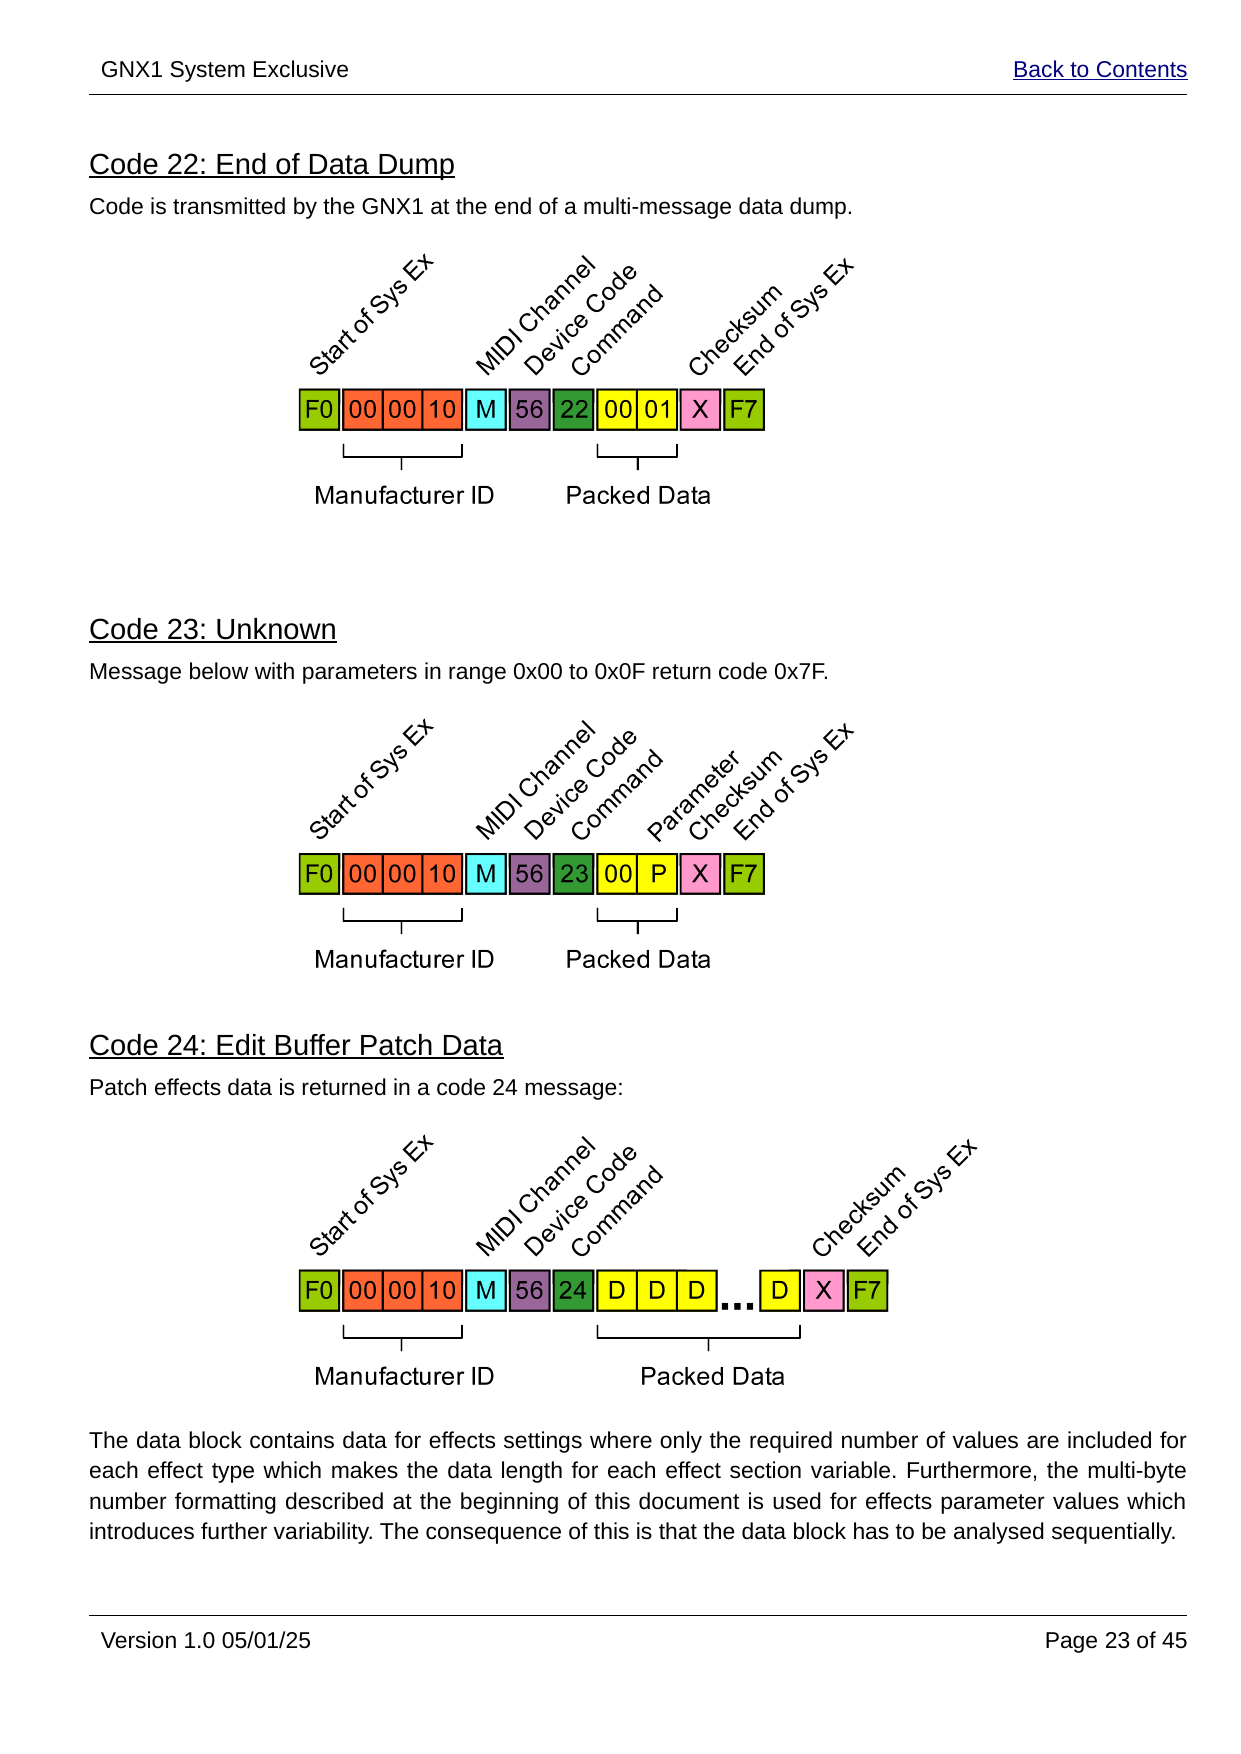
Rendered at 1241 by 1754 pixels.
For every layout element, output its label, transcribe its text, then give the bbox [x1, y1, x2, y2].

text Patch effects data is returned in a code 24 message: [89, 1074, 1187, 1101]
text Code is transmitted by the GNX1 at the end of a multi-message data dump. [89, 193, 1187, 219]
picture [298, 1133, 978, 1391]
picture [298, 252, 978, 510]
text The data block contains data for effects settings where only the required number of values are included for each effect type which makes the data length for each effect section variable. Furthermore, the multi-byte number formatting described at the beginning of this document is used for effects parameter values which introduces further variability. The consequence of this is that the data block has to be analysed sequentially. [89, 1119, 1187, 1544]
subtitle Code 23: Unknown [89, 612, 1187, 646]
subtitle Code 22: End of Data Dump [89, 147, 1187, 181]
picture [298, 717, 978, 974]
text Message below with parameters in range 0x00 to 0x0F return code 0x7F. [89, 658, 1187, 684]
subtitle Code 24: Edit Buffer Patch Data [89, 724, 1187, 1062]
